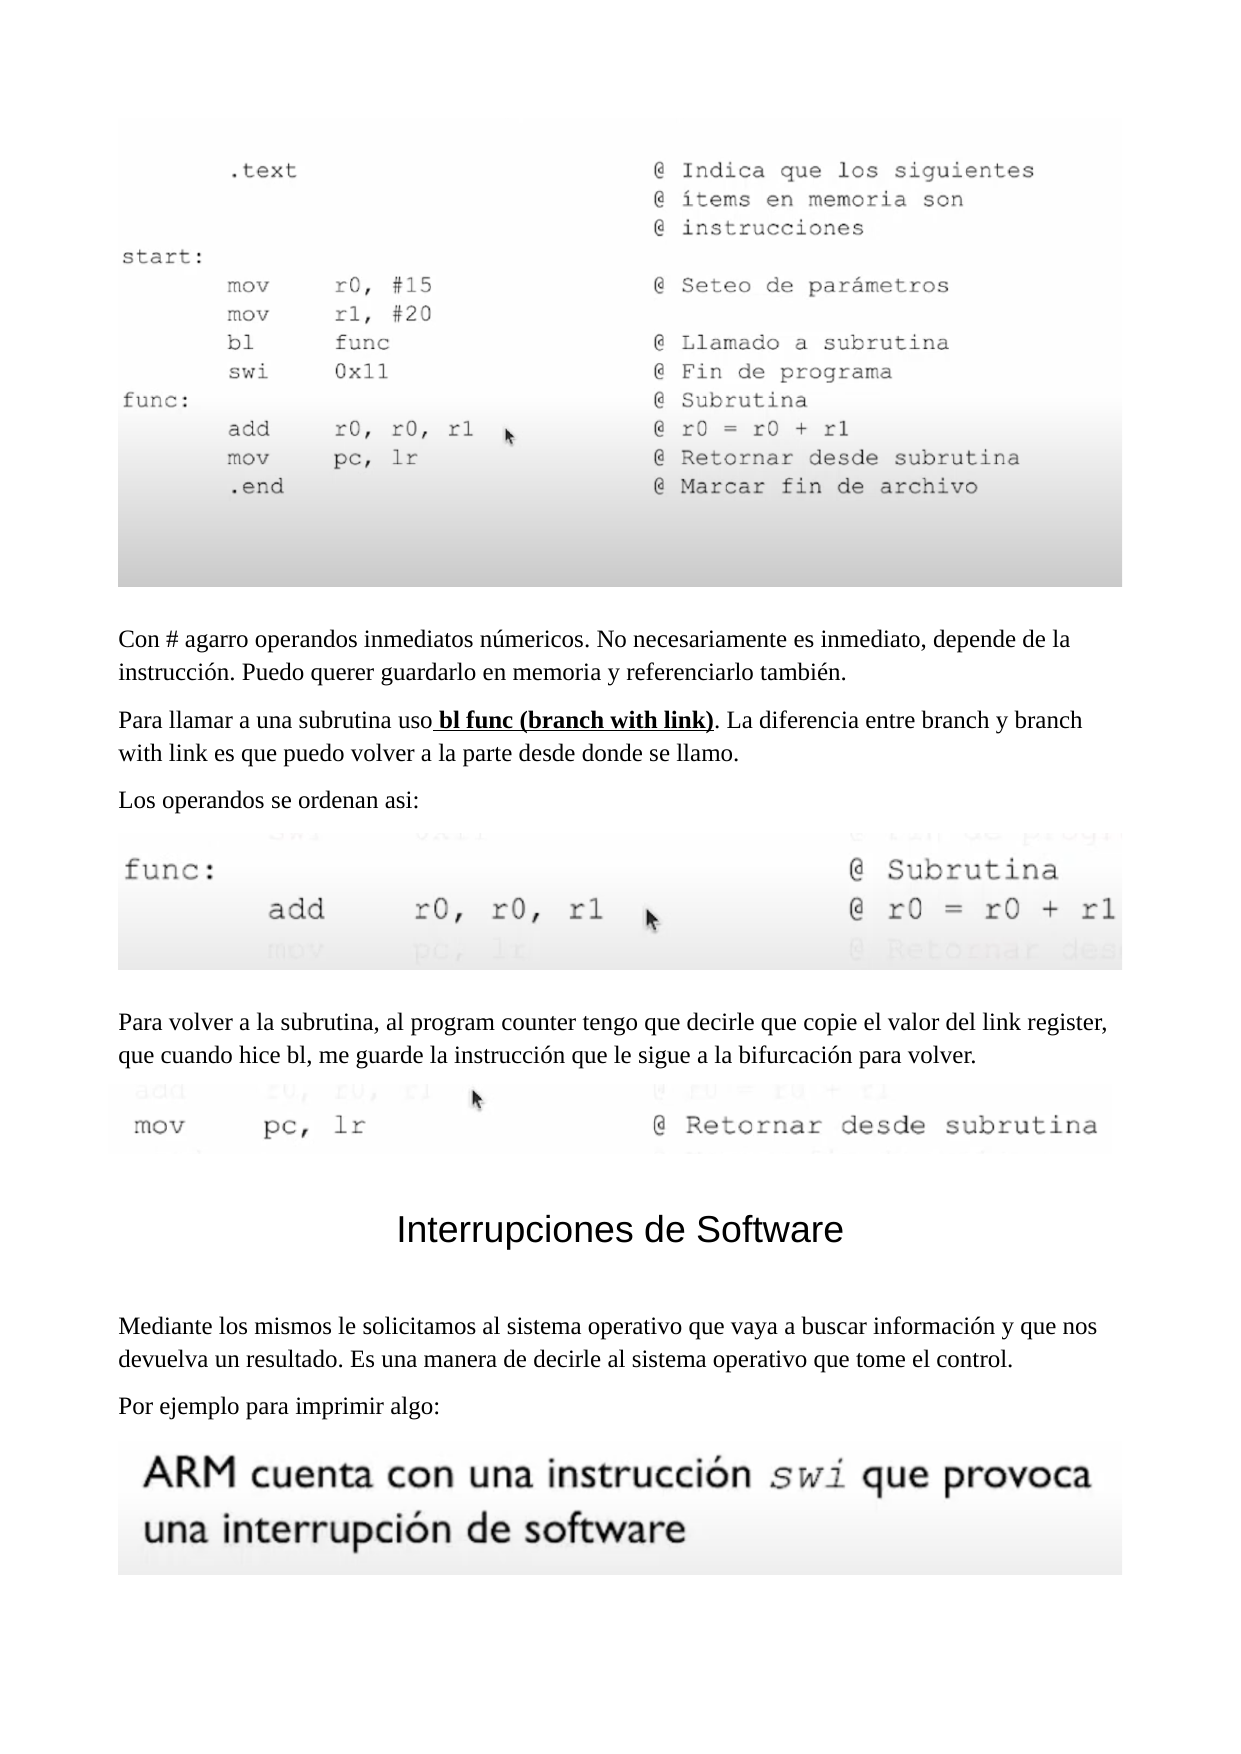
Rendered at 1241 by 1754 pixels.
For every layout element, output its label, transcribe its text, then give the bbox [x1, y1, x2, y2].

subtitle Interrupciones de Software [118, 1208, 1122, 1251]
picture [118, 118, 1123, 587]
text Mediante los mismos le solicitamos al sistema operativo que vaya a buscar información y que nos devuelva un resultado. Es una manera de decirle al sistema operativo que tome el control. [118, 1311, 1122, 1373]
text Para llamar a una subrutina uso bl func (branch with link). La diferencia entre branch y branch with link es que puedo volver a la parte desde donde se llamo. [118, 705, 1122, 767]
picture [118, 833, 1123, 970]
text Con # agarro operandos inmediatos númericos. No necesariamente es inmediato, depende de la instrucción. Puedo querer guardarlo en memoria y referenciarlo también. [118, 587, 1122, 686]
text [118, 1575, 1122, 1604]
text Los operandos se ordenan asi: [118, 786, 1122, 814]
text Por ejemplo para imprimir algo: [118, 1391, 1122, 1441]
text Para volver a la subrutina, al program counter tengo que decirle que copie el valor del link register, que cuando hice bl, me guarde la instrucción que le sigue a la bifurcación para volver. [118, 970, 1122, 1182]
picture [118, 1441, 1123, 1575]
picture [107, 1084, 1112, 1154]
